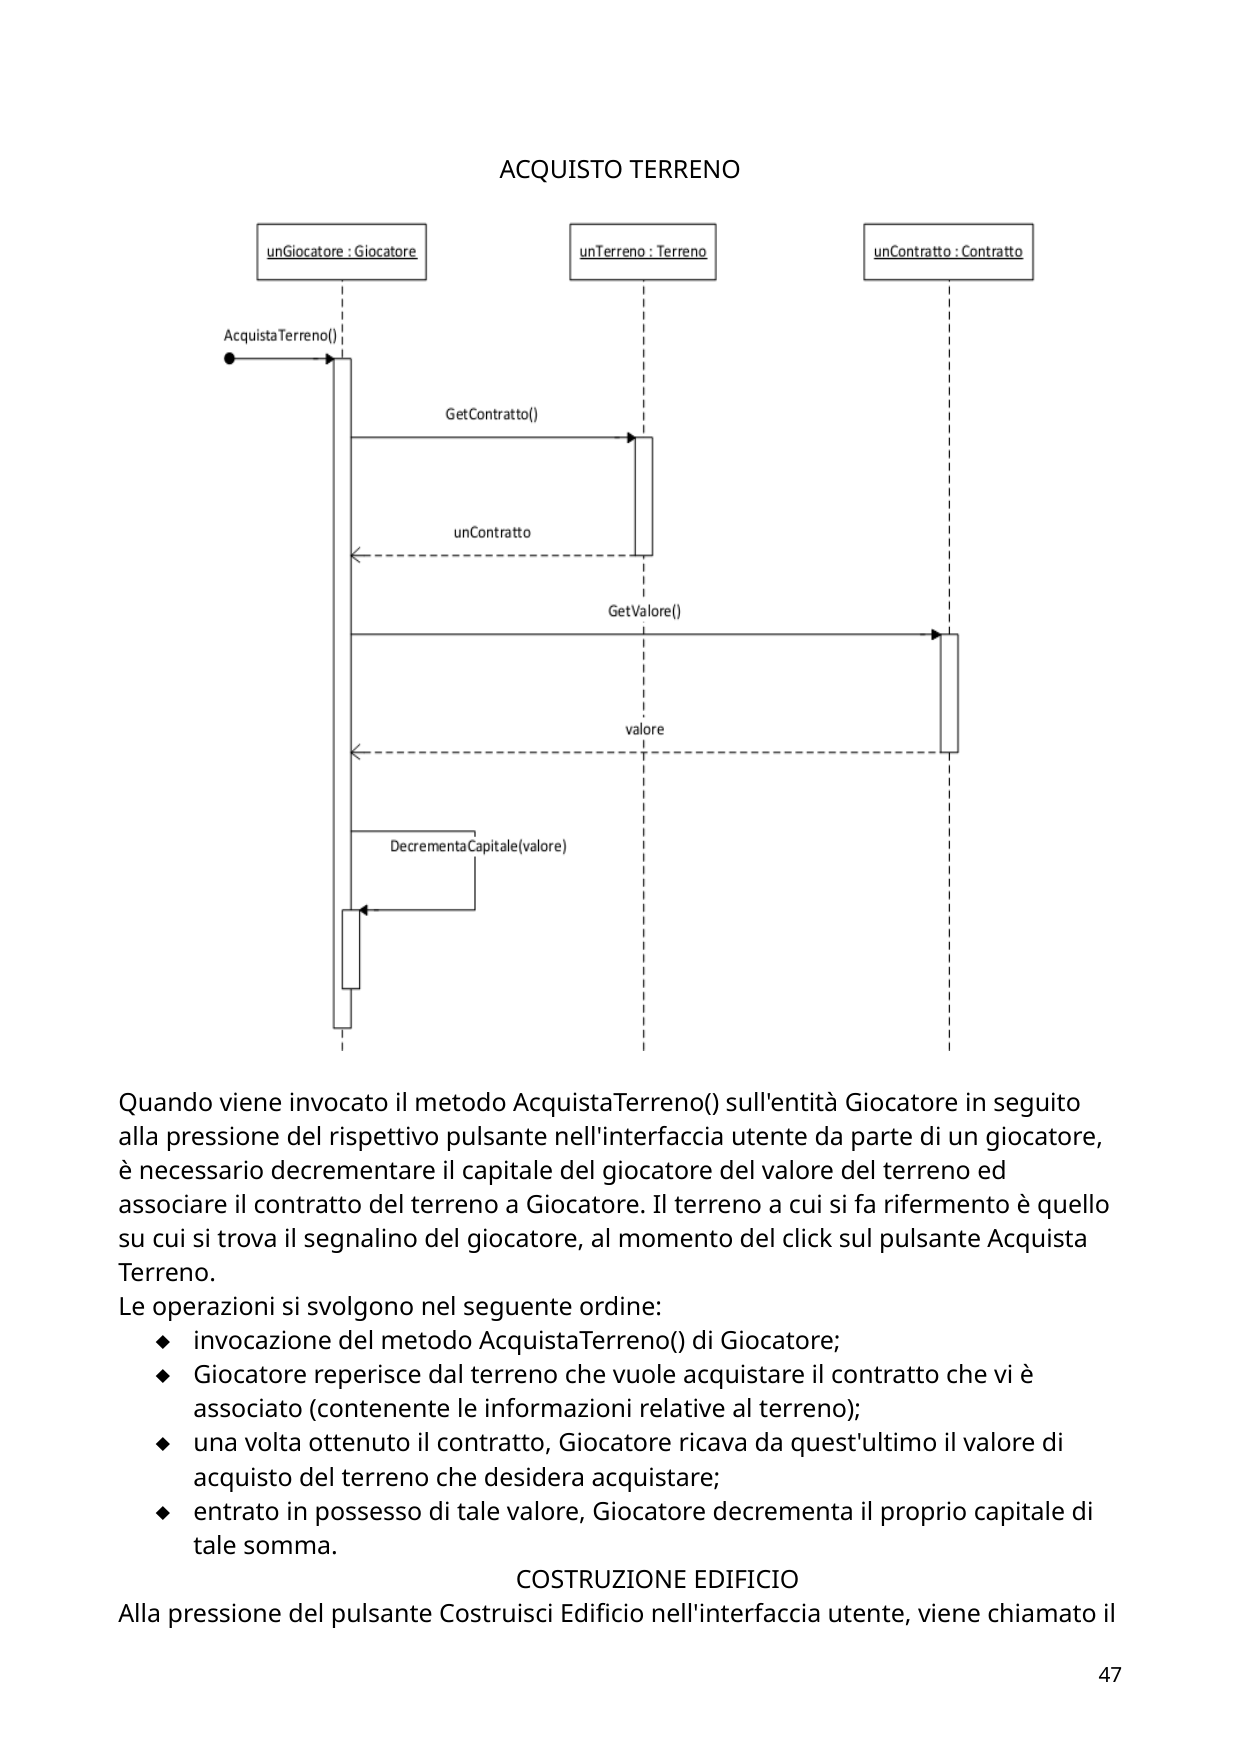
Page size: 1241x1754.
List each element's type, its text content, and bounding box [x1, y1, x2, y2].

list invocazione del metodo AcquistaTerreno() di Giocatore; [156, 1323, 1122, 1357]
text ACQUISTO TERRENO [118, 152, 1122, 186]
picture [194, 220, 1047, 1051]
list COSTRUZIONE EDIFICIO [156, 1561, 1122, 1595]
text Le operazioni si svolgono nel seguente ordine: [118, 1289, 1122, 1323]
text Quando viene invocato il metodo AcquistaTerreno() sull'entità Giocatore in seguito alla pressione del rispettivo pulsante nell'interfaccia utente da parte di un giocatore, è necessario decrementare il capitale del giocatore del valore del terreno ed associare il contratto del terreno a Giocatore. Il terreno a cui si fa rifermento è quello su cui si trova il segnalino del giocatore, al momento del click sul pulsante Acquista Terreno. [118, 1084, 1122, 1289]
text Alla pressione del pulsante Costruisci Edificio nell'interfaccia utente, viene chiamato il [118, 1595, 1122, 1629]
list Giocatore reperisce dal terreno che vuole acquistare il contratto che vi è associato (contenente le informazioni relative al terreno); [156, 1357, 1122, 1425]
list entrato in possesso di tale valore, Giocatore decrementa il proprio capitale di tale somma. [156, 1493, 1122, 1561]
list una volta ottenuto il contratto, Giocatore ricava da quest'ultimo il valore di acquisto del terreno che desidera acquistare; [156, 1425, 1122, 1493]
